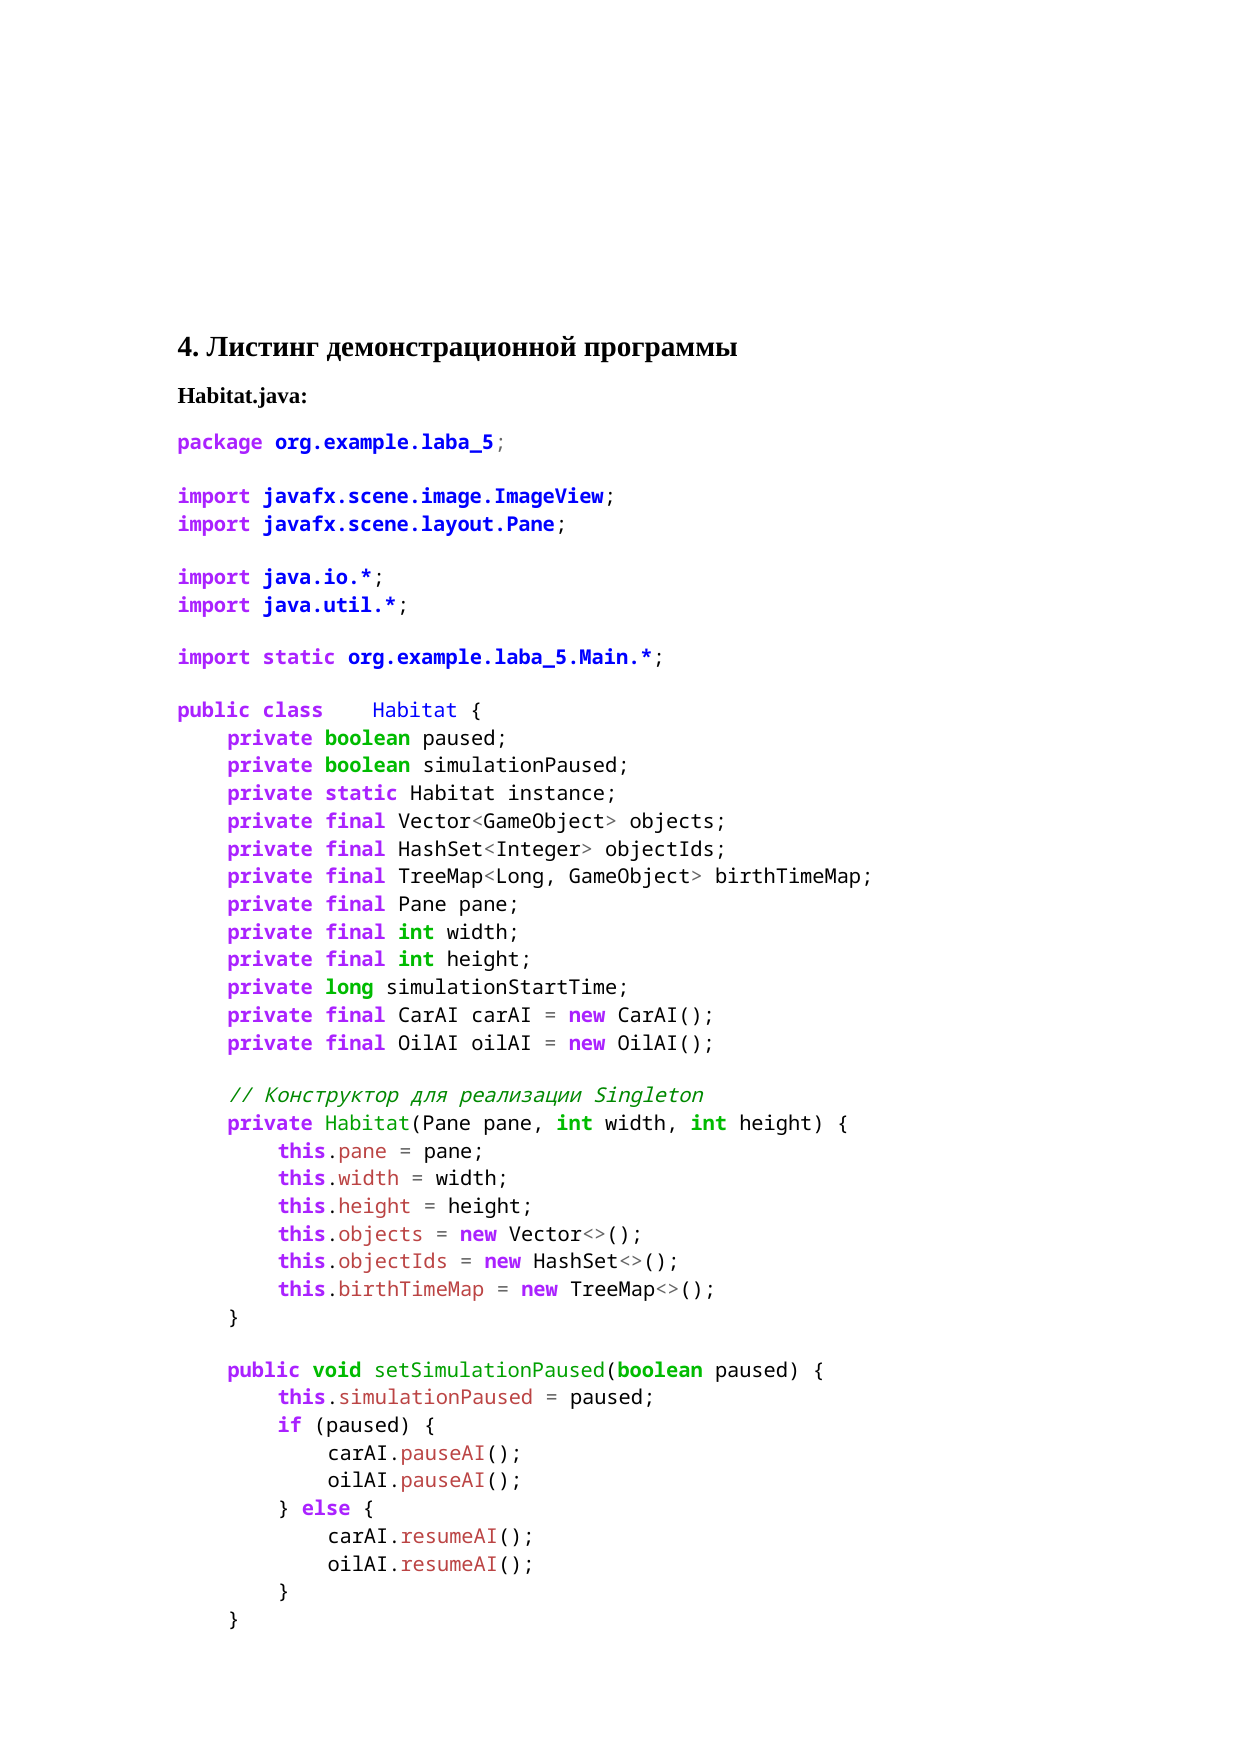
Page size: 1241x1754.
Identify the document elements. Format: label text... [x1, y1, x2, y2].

text private final OilAI oilAI = new OilAI(); [177, 1028, 1152, 1056]
text private final HashSet<Integer> objectIds; [177, 834, 1152, 862]
text public class Habitat { [177, 696, 1152, 723]
text private long simulationStartTime; [177, 973, 1152, 1001]
text } [177, 1605, 1152, 1632]
text this.birthTimeMap = new TreeMap<>(); [177, 1275, 1152, 1303]
text carAI.resumeAI(); [177, 1522, 1152, 1549]
text this.width = width; [177, 1164, 1152, 1192]
text private static Habitat instance; [177, 779, 1152, 807]
text // Конструктор для реализации Singleton [177, 1081, 1152, 1109]
text private final Vector<GameObject> objects; [177, 807, 1152, 834]
text Habitat.java: [177, 382, 1152, 408]
text this.simulationPaused = paused; [177, 1383, 1152, 1411]
text import java.io.*; [177, 563, 1152, 590]
text this.objects = new Vector<>(); [177, 1219, 1152, 1247]
text private final int height; [177, 945, 1152, 973]
text import javafx.scene.layout.Pane; [177, 510, 1152, 538]
text private Habitat(Pane pane, int width, int height) { [177, 1109, 1152, 1136]
text public void setSimulationPaused(boolean paused) { [177, 1355, 1152, 1383]
text import static org.example.laba_5.Main.*; [177, 643, 1152, 671]
text oilAI.resumeAI(); [177, 1549, 1152, 1577]
text private final CarAI carAI = new CarAI(); [177, 1001, 1152, 1028]
text this.pane = pane; [177, 1136, 1152, 1164]
text private final TreeMap<Long, GameObject> birthTimeMap; [177, 862, 1152, 890]
text private boolean simulationPaused; [177, 751, 1152, 779]
text this.height = height; [177, 1192, 1152, 1219]
text this.objectIds = new HashSet<>(); [177, 1247, 1152, 1275]
text carAI.pauseAI(); [177, 1438, 1152, 1466]
text } else { [177, 1494, 1152, 1522]
text package org.example.laba_5; [177, 427, 1152, 455]
text private final Pane pane; [177, 890, 1152, 917]
text private boolean paused; [177, 723, 1152, 751]
text private final int width; [177, 917, 1152, 945]
text if (paused) { [177, 1411, 1152, 1438]
text } [177, 1577, 1152, 1605]
text oilAI.pauseAI(); [177, 1466, 1152, 1494]
text 4. Листинг демонстрационной программы [177, 329, 1152, 363]
text } [177, 1303, 1152, 1330]
text import java.util.*; [177, 590, 1152, 618]
text import javafx.scene.image.ImageView; [177, 482, 1152, 510]
